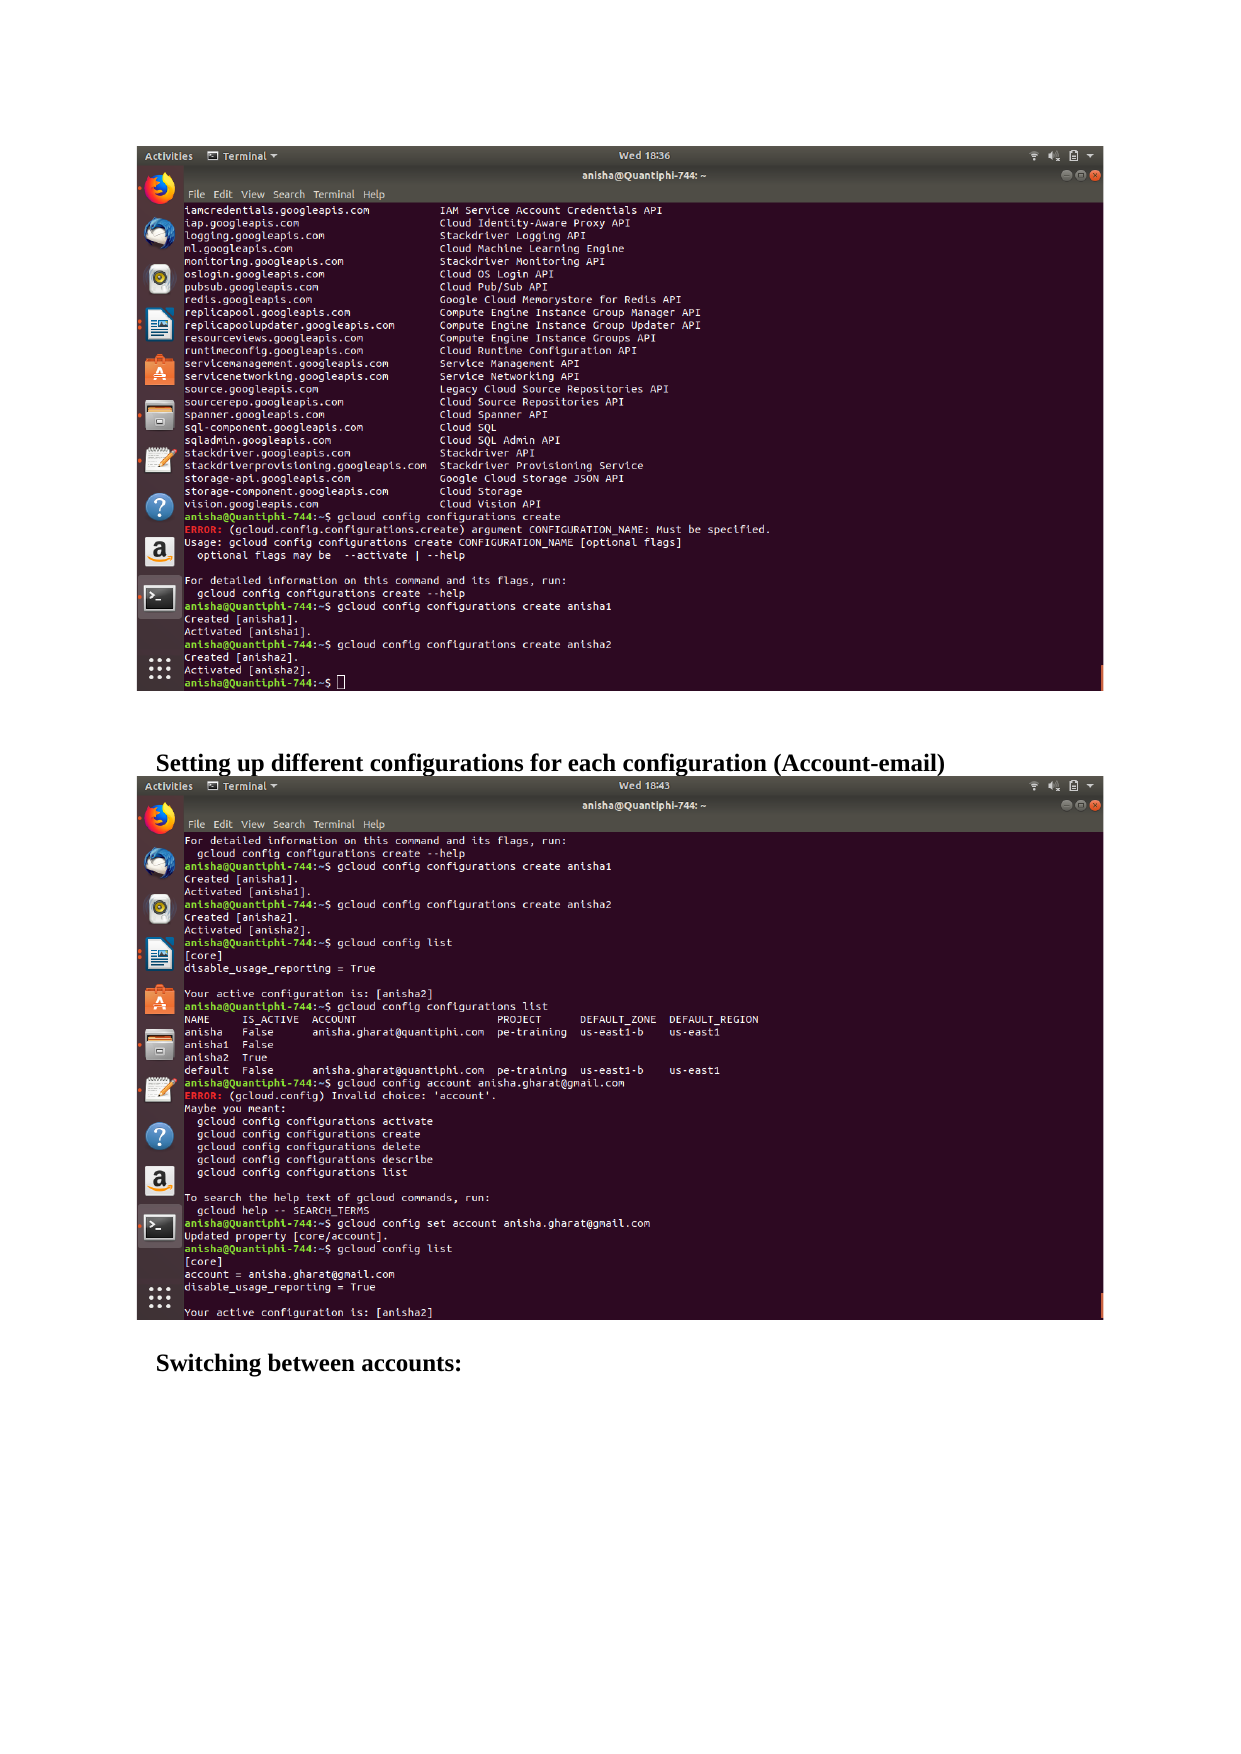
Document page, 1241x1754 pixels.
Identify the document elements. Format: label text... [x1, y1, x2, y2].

picture [136, 146, 1104, 691]
text Switching between accounts: [156, 1348, 1122, 1377]
picture [136, 776, 1104, 1320]
text Setting up different configurations for each configuration (Account-email) [156, 748, 1122, 776]
